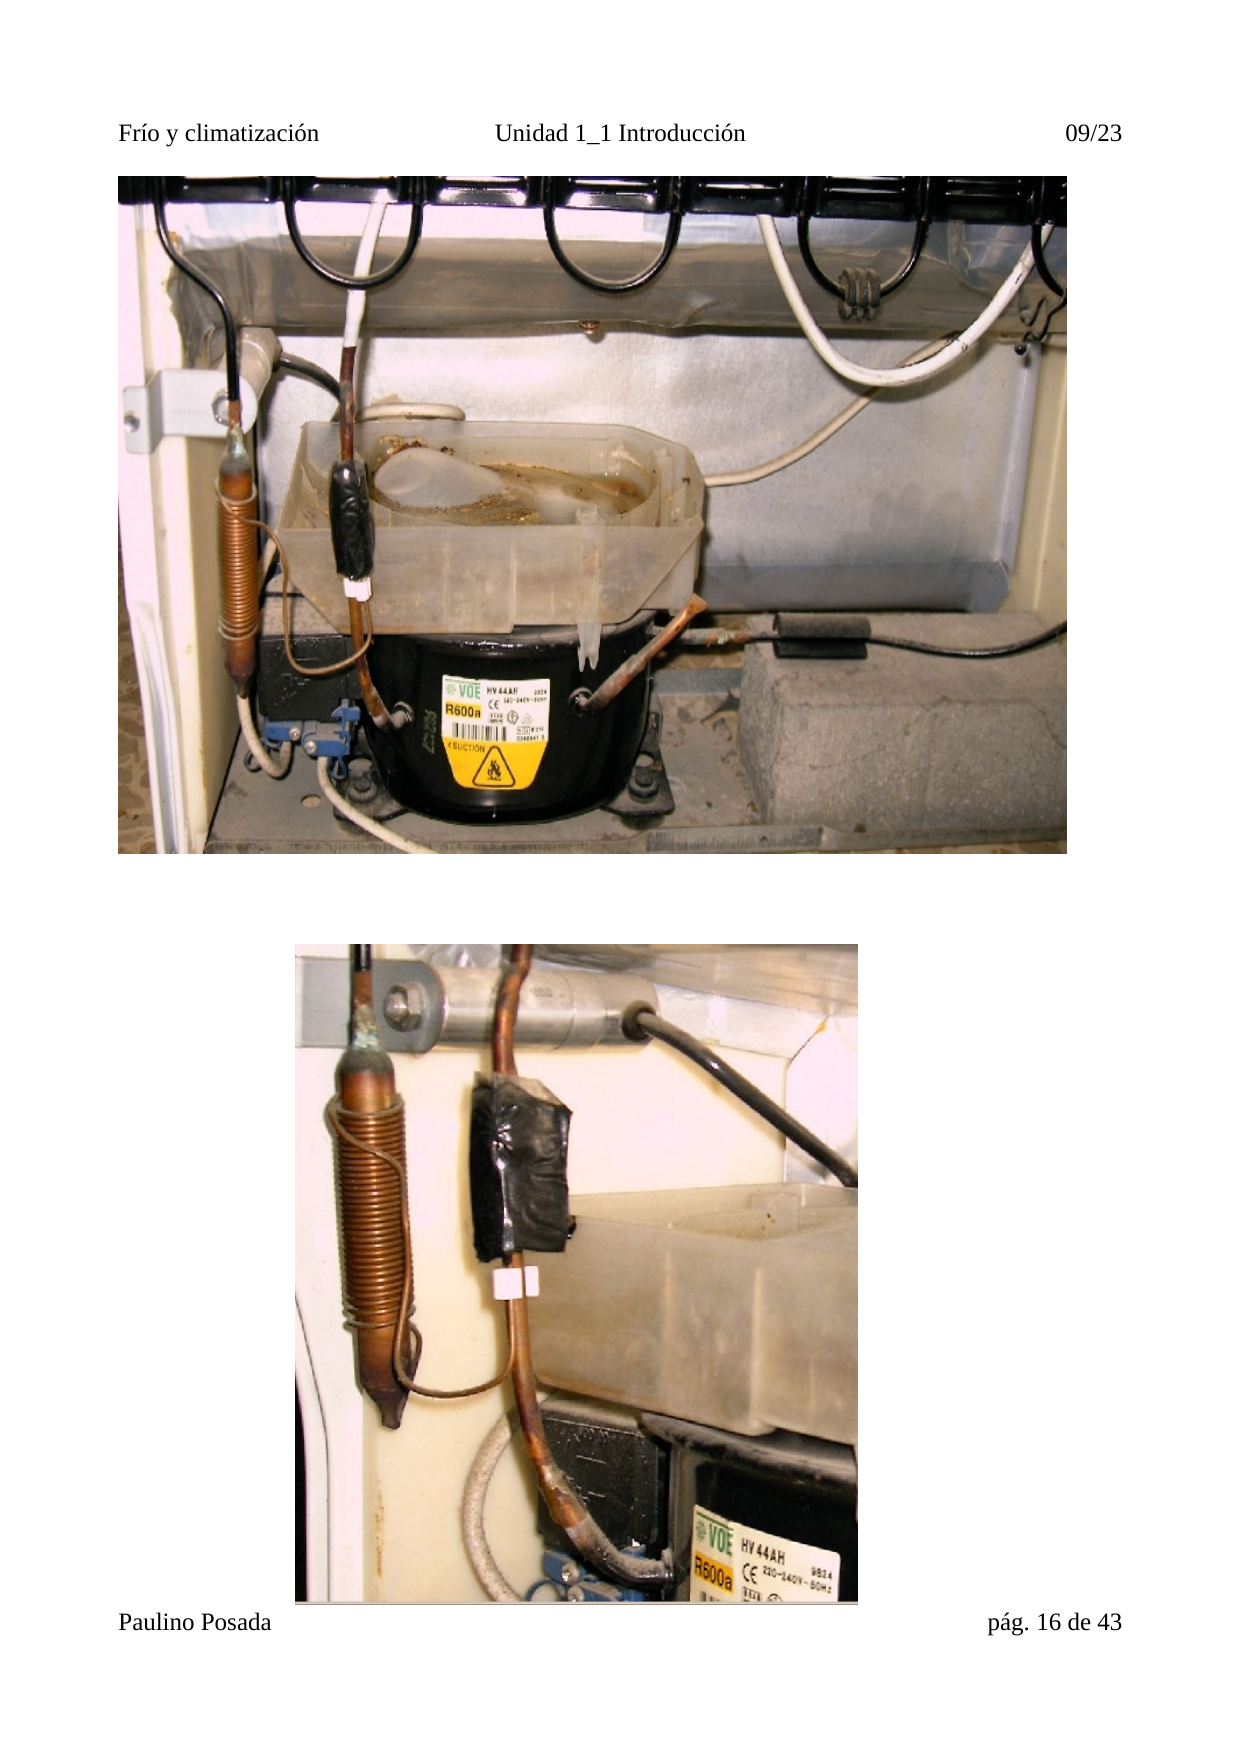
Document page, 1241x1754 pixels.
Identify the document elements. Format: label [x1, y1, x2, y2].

picture [118, 176, 1067, 854]
picture [295, 944, 858, 1605]
